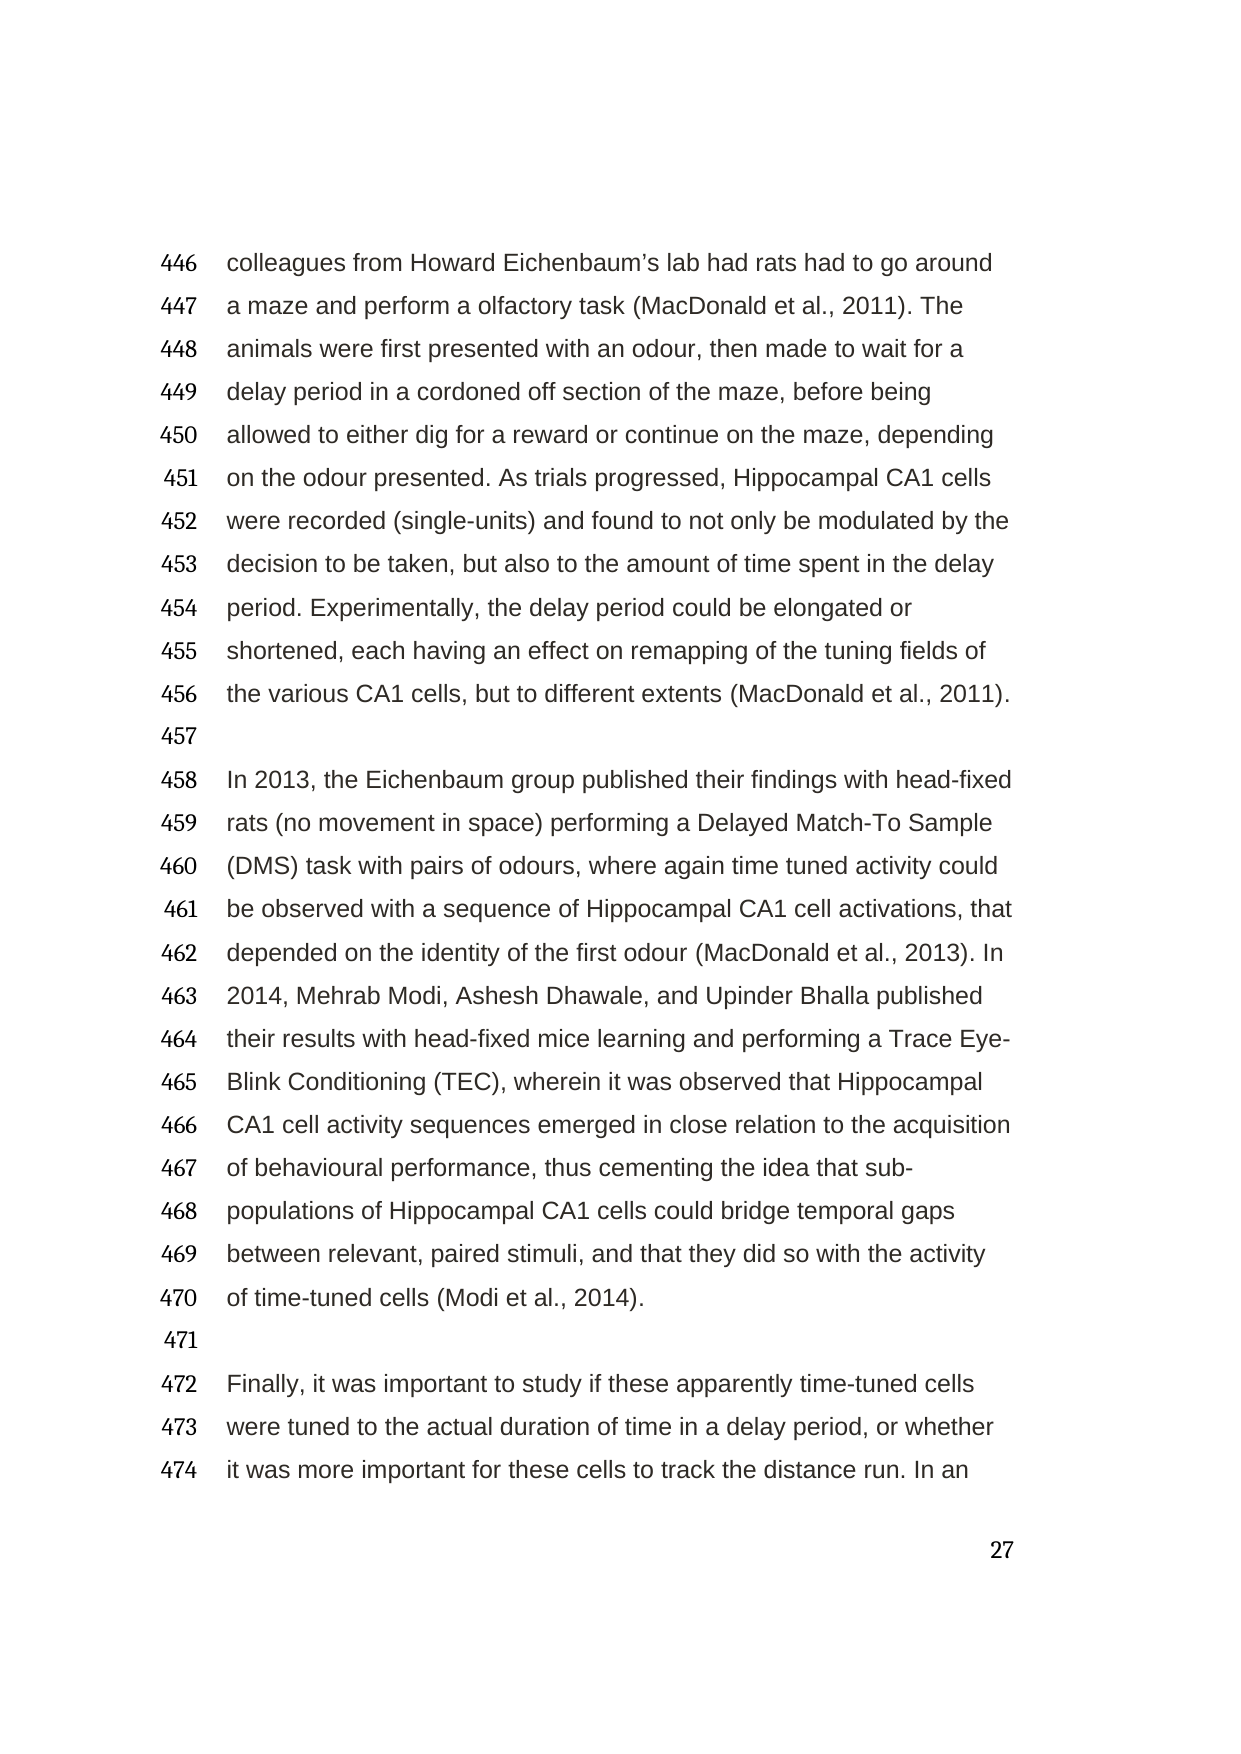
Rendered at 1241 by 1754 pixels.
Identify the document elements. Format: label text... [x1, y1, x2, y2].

text In 2013, the Eichenbaum group published their findings with head-fixed rats (no movement in space) performing a Delayed Match-To Sample (DMS) task with pairs of odours, where again time tuned activity could be observed with a sequence of Hippocampal CA1 cell activations, that depended on the identity of the first odour (MacDonald et al., 2013). In 2014, Mehrab Modi, Ashesh Dhawale, and Upinder Bhalla published their results with head-fixed mice learning and performing a Trace Eye-Blink Conditioning (TEC), wherein it was observed that Hippocampal CA1 cell activity sequences emerged in close relation to the acquisition of behavioural performance, thus cementing the idea that sub-populations of Hippocampal CA1 cells could bridge temporal gaps between relevant, paired stimuli, and that they did so with the activity of time-tuned cells (Modi et al., 2014)⁠. [226, 765, 1014, 1311]
text Finally, it was important to study if these apparently time-tuned cells were tuned to the actual duration of time in a delay period, or whether it was more important for these cells to track the distance run. In an [226, 1369, 1014, 1484]
text colleagues from Howard Eichenbaum’s lab had rats had to go around a maze and perform a olfactory task (MacDonald et al., 2011)⁠. The animals were first presented with an odour, then made to wait for a delay period in a cordoned off section of the maze, before being allowed to either dig for a reward or continue on the maze, depending on the odour presented. As trials progressed, Hippocampal CA1 cells were recorded (single-units) and found to not only be modulated by the decision to be taken, but also to the amount of time spent in the delay period. Experimentally, the delay period could be elongated or shortened, each having an effect on remapping of the tuning fields of the various CA1 cells, but to different extents (MacDonald et al., 2011)⁠. [226, 248, 1014, 708]
